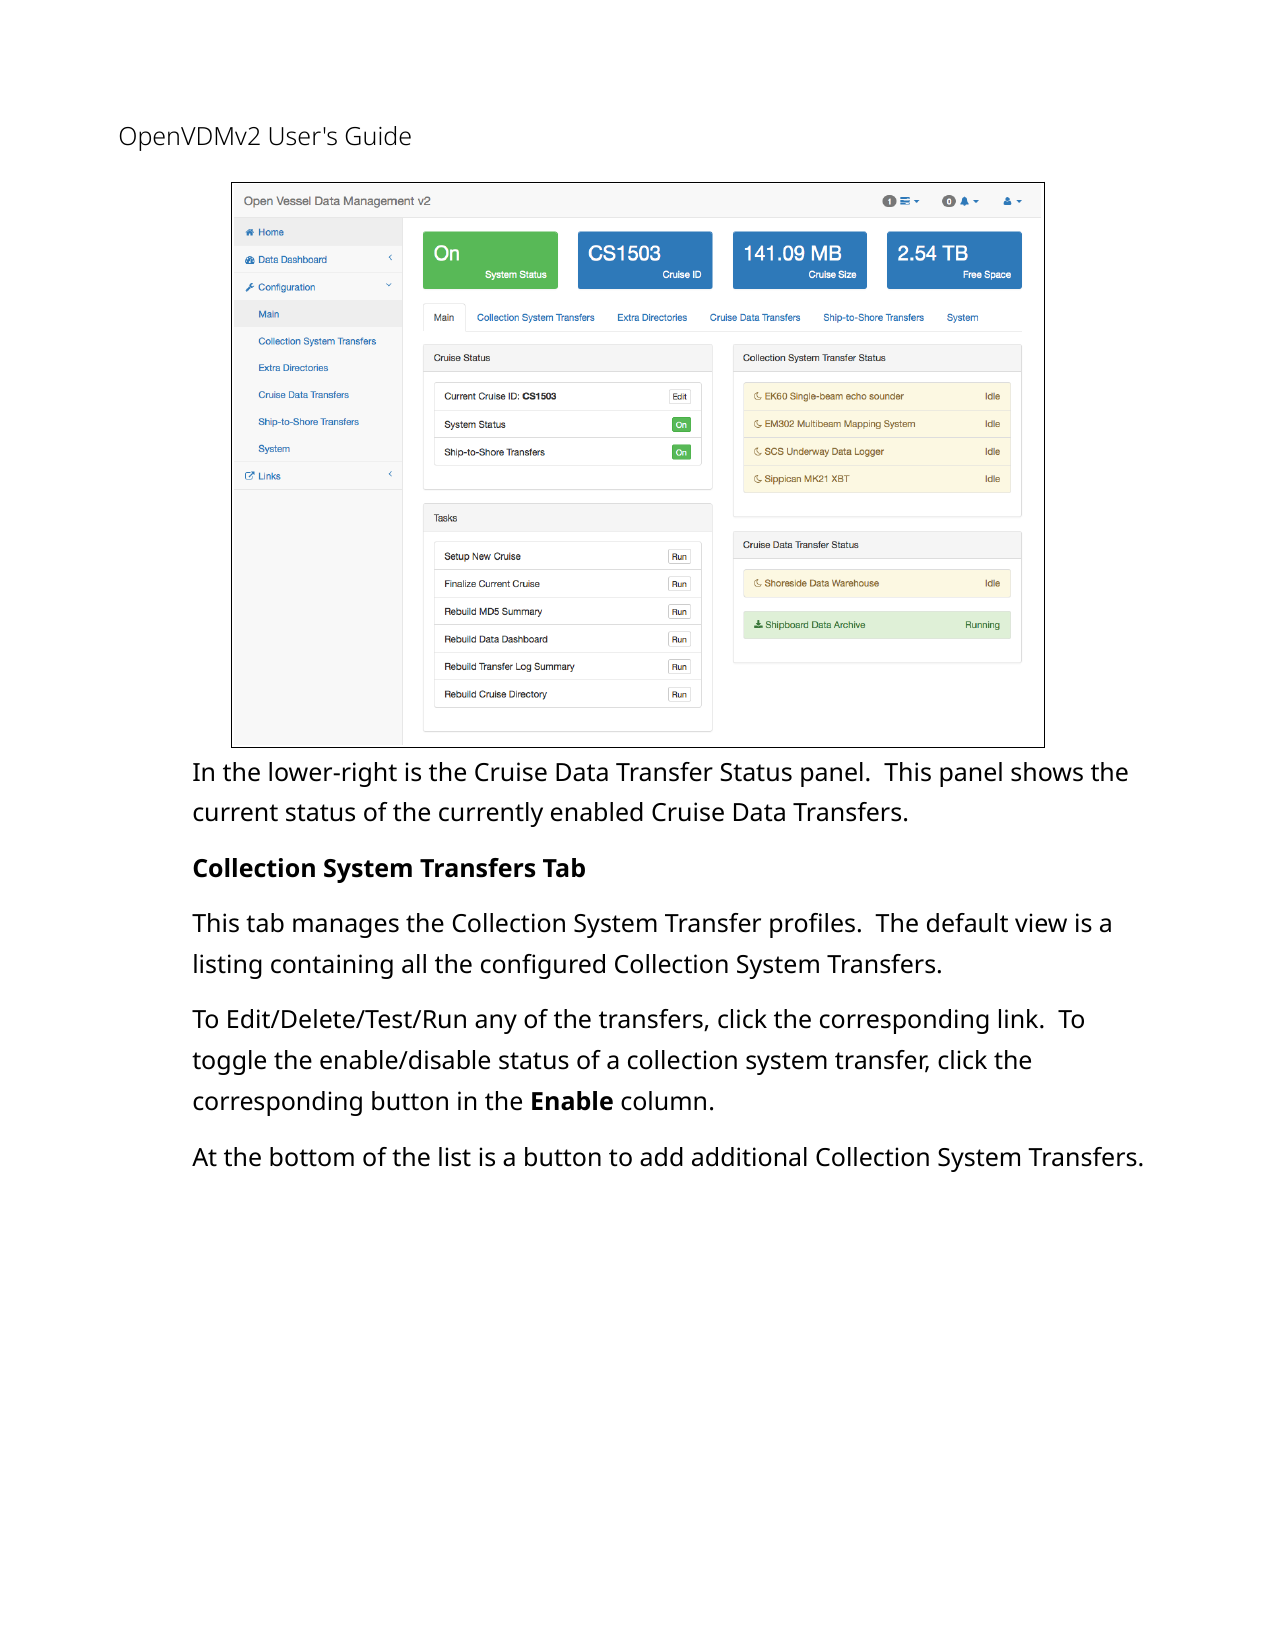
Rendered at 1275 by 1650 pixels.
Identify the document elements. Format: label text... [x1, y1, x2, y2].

picture [234, 184, 1041, 745]
text To Edit/Delete/Test/Run any of the transfers, click the corresponding link. To toggle the enable/disable status of a collection system transfer, click the corresponding button in the Enable column. [192, 1002, 1157, 1118]
text Collection System Transfers Tab [192, 850, 1157, 884]
text In the lower-right is the Cruise Data Transfer Status panel. This panel shows the current status of the currently enabled Cruise Data Transfers. [192, 182, 1157, 829]
text This tab manages the Collection System Transfer profiles. The default view is a listing containing all the configured Collection System Transfers. [192, 906, 1157, 981]
text At the bottom of the list is a button to add additional Collection System Transfers. [192, 1139, 1157, 1173]
